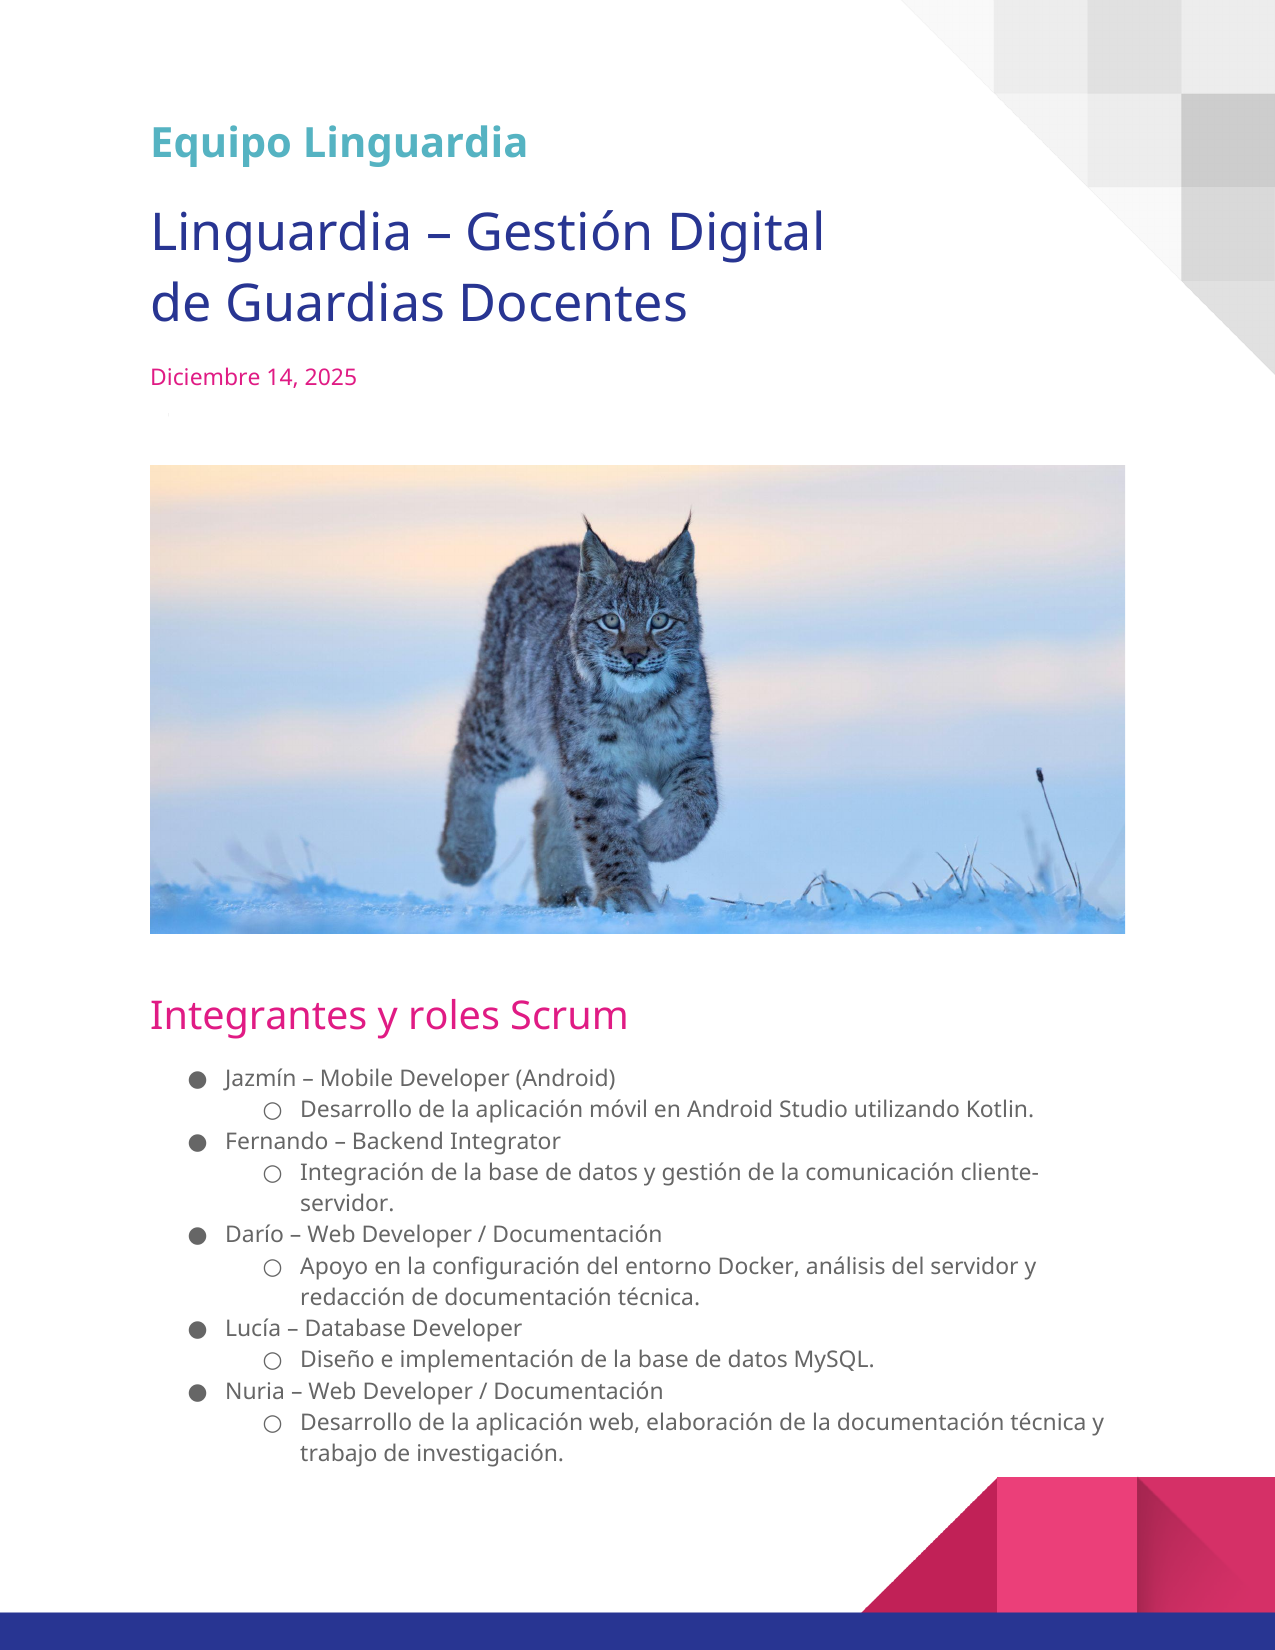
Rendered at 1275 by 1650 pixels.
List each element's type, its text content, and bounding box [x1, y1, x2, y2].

list Nuria – Web Developer / Documentación [187, 1375, 1125, 1406]
picture [900, 0, 1275, 375]
text Equipo Linguardia [150, 112, 1125, 169]
subtitle Diciembre 14, 2025 [150, 361, 1125, 392]
picture [150, 465, 1125, 934]
list Fernando – Backend Integrator [187, 1125, 1125, 1156]
list Jazmín – Mobile Developer (Android) [187, 1062, 1125, 1093]
list Apoyo en la configuración del entorno Docker, análisis del servidor y redacción de documentación técnica. [262, 1250, 1125, 1312]
list Darío – Web Developer / Documentación [187, 1218, 1125, 1250]
list Diseño e implementación de la base de datos MySQL. [262, 1343, 1125, 1375]
picture [0, 1475, 1275, 1650]
subtitle Integrantes y roles Scrum [150, 987, 1125, 1041]
list Desarrollo de la aplicación móvil en Android Studio utilizando Kotlin. [262, 1093, 1125, 1125]
list Integración de la base de datos y gestión de la comunicación cliente-servidor. [262, 1156, 1125, 1218]
title Linguardia – Gestión Digital de Guardias Docentes [150, 194, 1125, 336]
list Desarrollo de la aplicación web, elaboración de la documentación técnica y trabajo de investigación. [262, 1406, 1125, 1468]
list Lucía – Database Developer [187, 1312, 1125, 1343]
